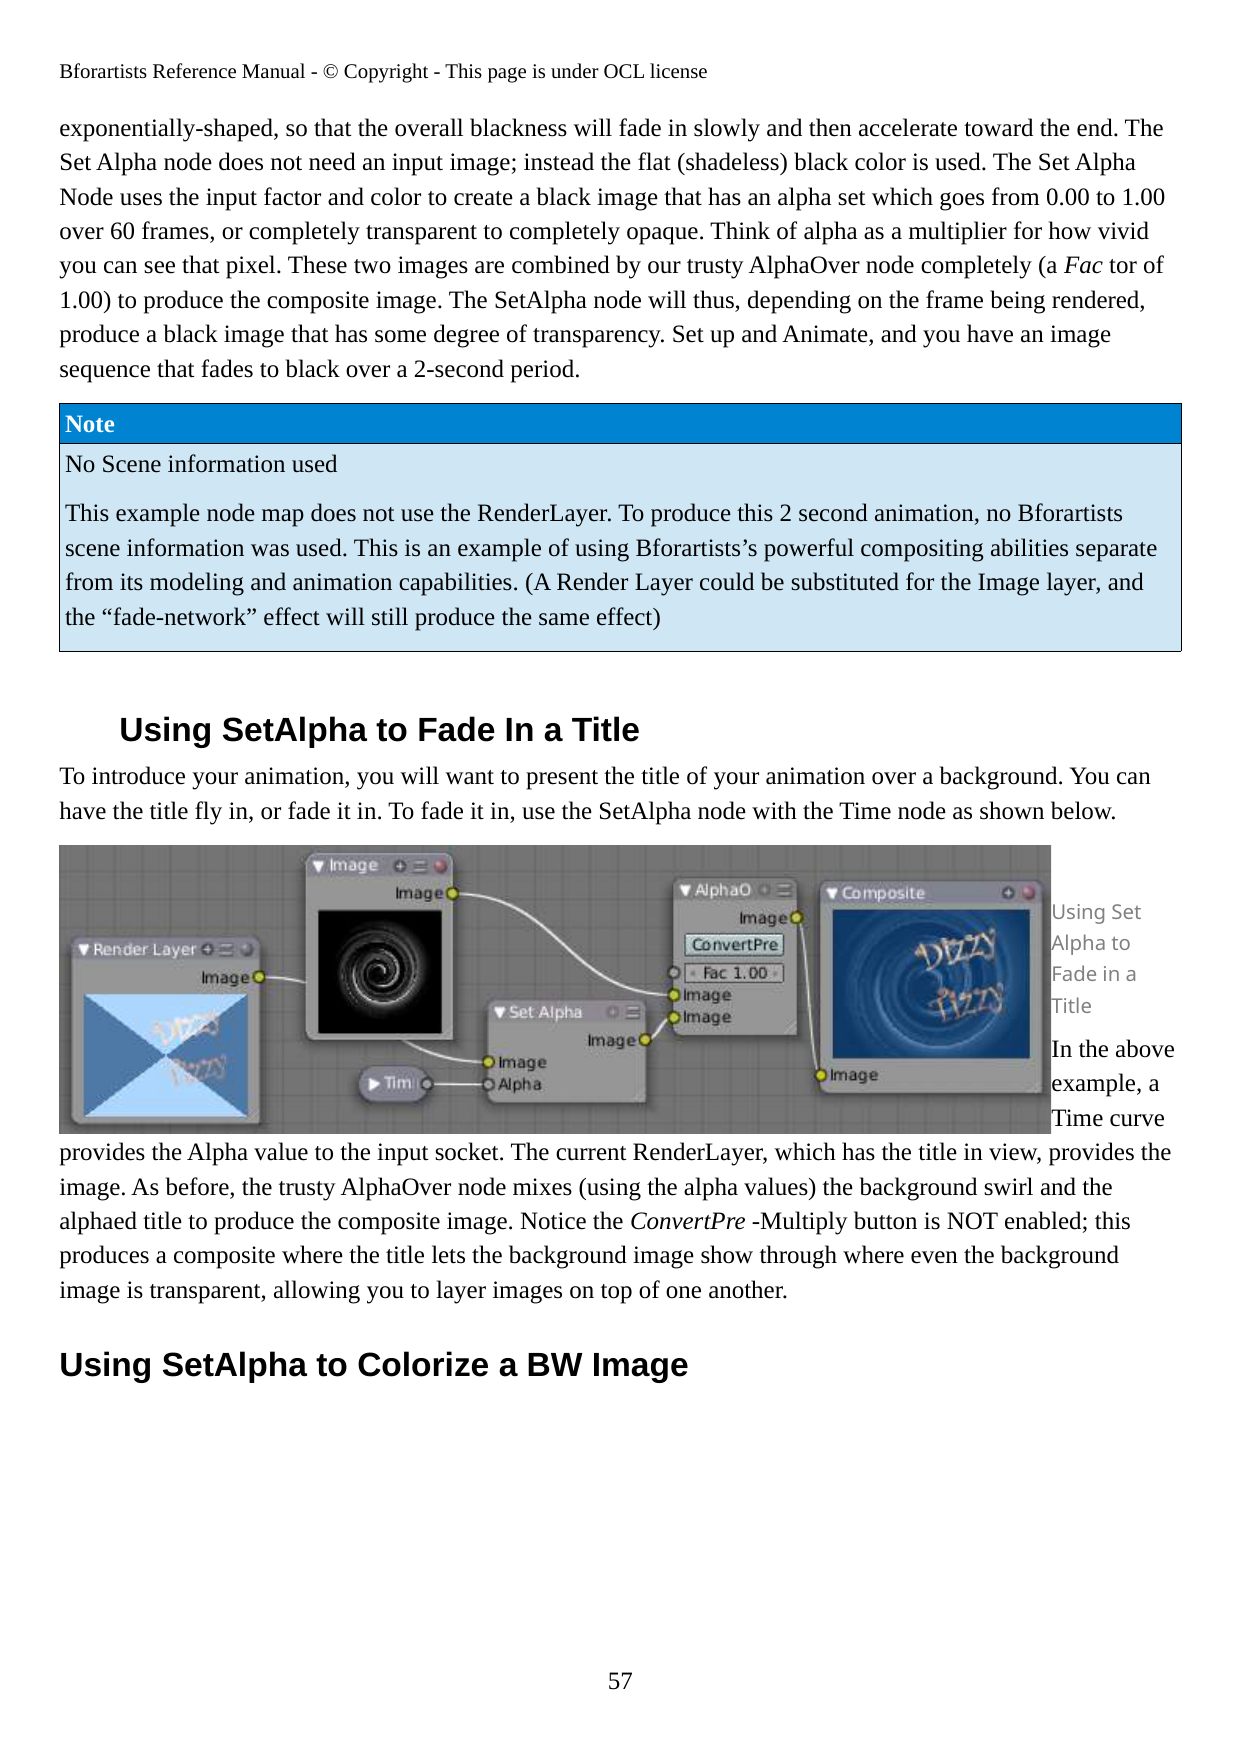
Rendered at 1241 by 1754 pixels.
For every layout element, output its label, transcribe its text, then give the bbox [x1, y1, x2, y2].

text In the above example, a Time curve provides the Alpha value to the input socket. The current RenderLayer, which has the title in view, provides the image. As before, the trusty AlphaOver node mixes (using the alpha values) the background swirl and the alphaed title to produce the composite image. Notice the ConvertPre -Multiply button is NOT enabled; this produces a composite where the title lets the background image show through where even the background image is transparent, allowing you to layer images on top of one another. [59, 1034, 1181, 1304]
text exponentially-shaped, so that the overall blackness will fade in slowly and then accelerate toward the end. The Set Alpha node does not need an input image; instead the flat (shadeless) black color is used. The Set Alpha Node uses the input factor and color to create a black image that has an alpha set which goes from 0.00 to 1.00 over 60 frames, or completely transparent to completely opaque. Think of alpha as a multiplier for how vivid you can see that pixel. These two images are combined by our trusty AlphaOver node completely (a Fac tor of 1.00) to produce the composite image. The SetAlpha node will thus, depending on the frame being rendered, produce a black image that has some degree of transparency. Set up and Animate, and you have an image sequence that fades to black over a 2-second period. [59, 113, 1181, 383]
subtitle Using SetAlpha to Colorize a BW Image [59, 1345, 1181, 1383]
text To introduce your animation, you will want to present the title of your animation over a background. You can have the title fly in, or fade it in. To fade it in, use the SetAlpha node with the Time node as shown below. [59, 761, 1181, 825]
table_header Note [60, 404, 1181, 443]
picture [59, 845, 1052, 1134]
text Using Set Alpha to Fade in a Title [1052, 894, 1181, 1019]
subtitle Using SetAlpha to Fade In a Title [59, 672, 1181, 749]
table_cell No Scene information used This example node map does not use the RenderLayer. To produce this 2 second animation, no Bforartists scene information was used. This is an example of using Bforartists’s powerful compositing abilities separate from its modeling and animation capabilities. (A Render Layer could be substituted for the Image layer, and the “fade-network” effect will still produce the same effect) [60, 444, 1181, 651]
